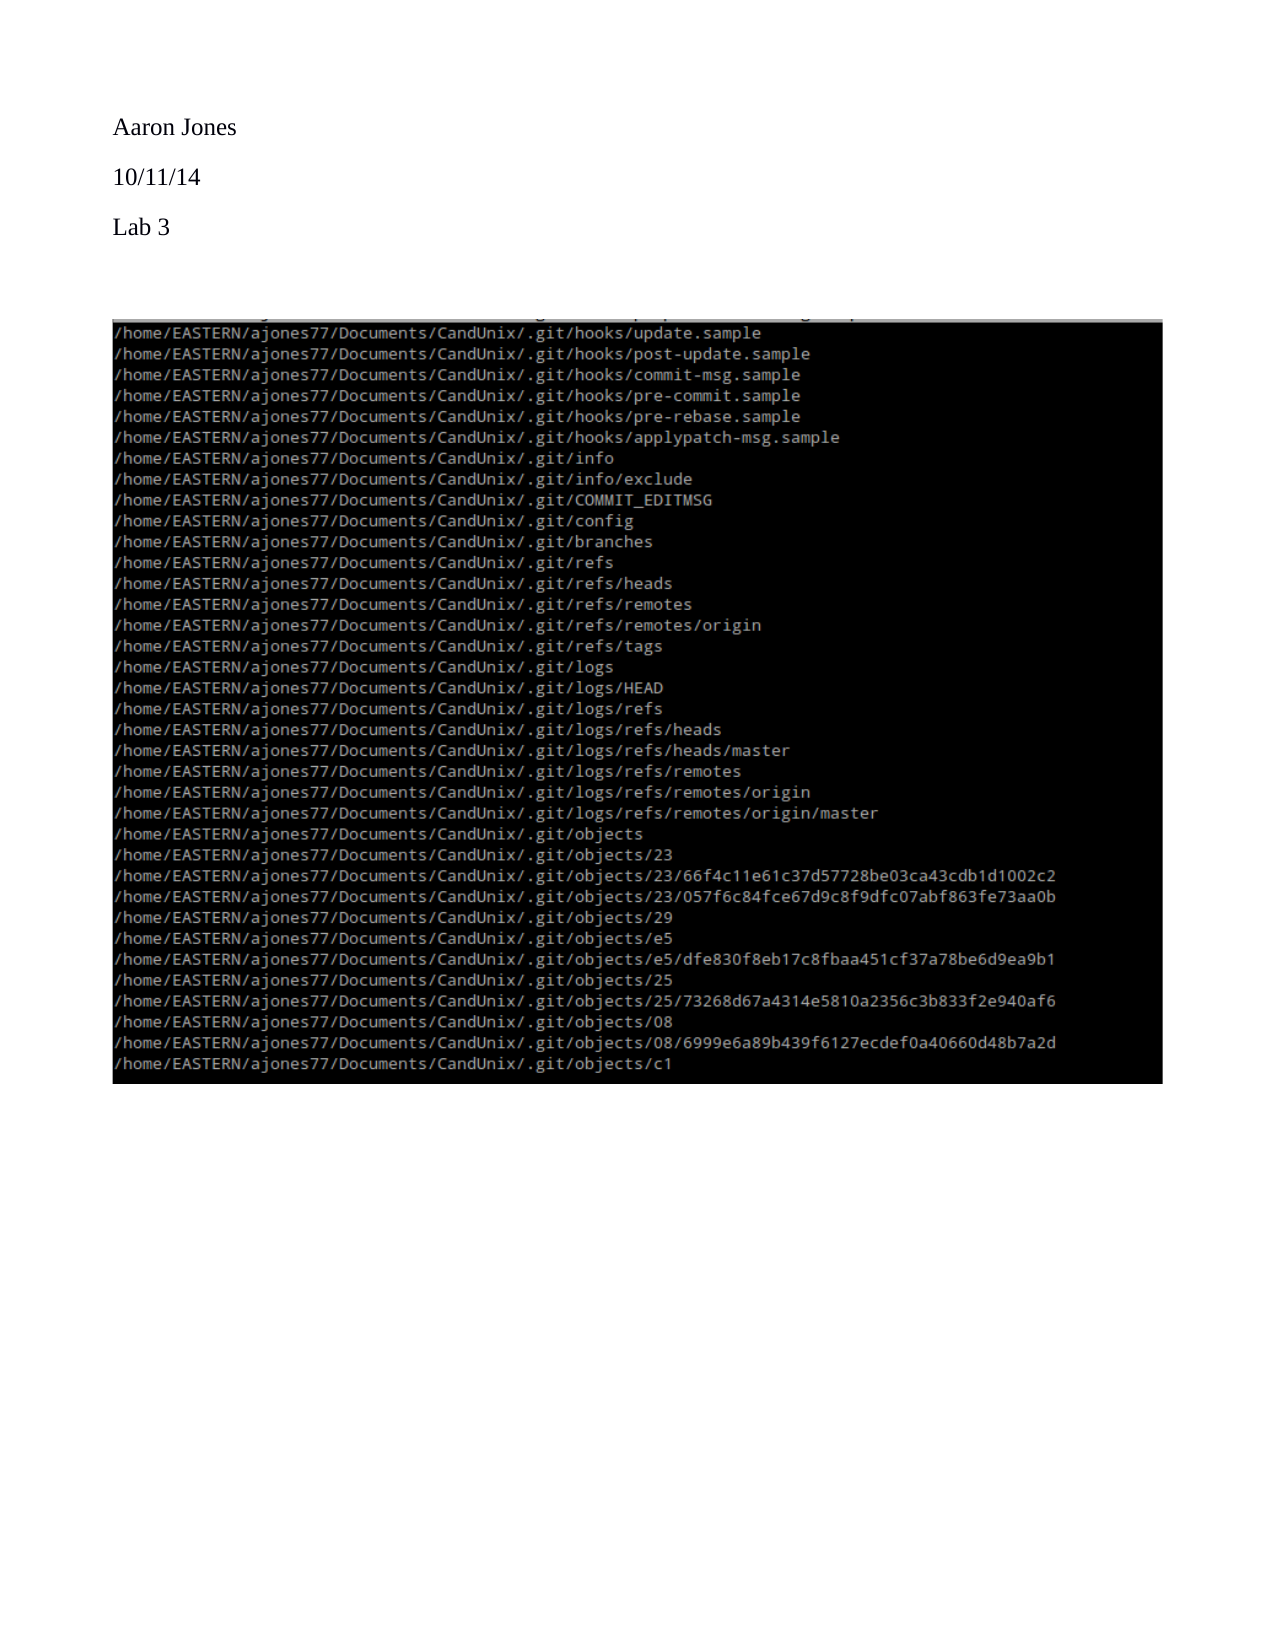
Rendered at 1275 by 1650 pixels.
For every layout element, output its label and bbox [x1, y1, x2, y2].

picture [112, 319, 1163, 1084]
